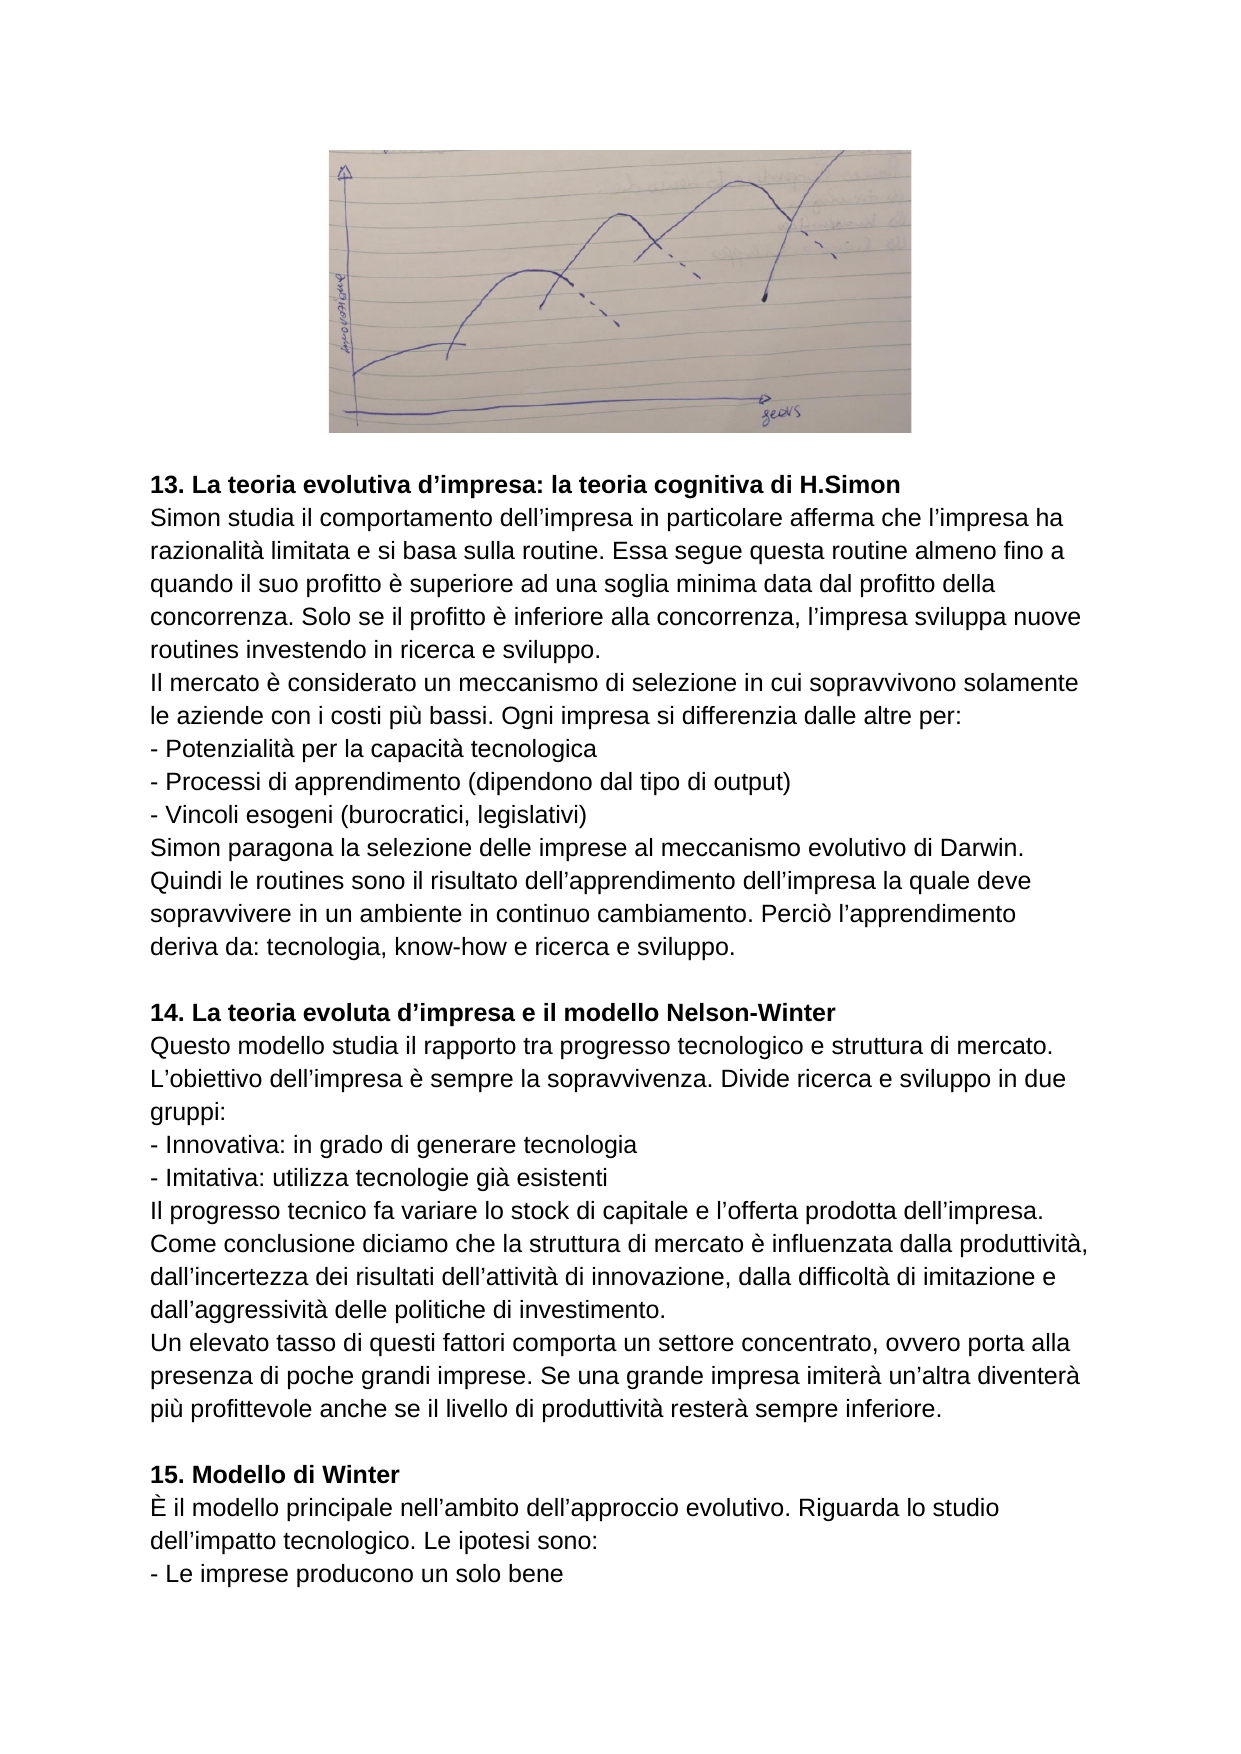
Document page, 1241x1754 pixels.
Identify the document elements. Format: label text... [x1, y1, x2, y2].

text - Innovativa: in grado di generare tecnologia [150, 1130, 1090, 1159]
text Il progresso tecnico fa variare lo stock di capitale e l’offerta prodotta dell’impresa. Come conclusione diciamo che la struttura di mercato è influenzata dalla produttività, dall’incertezza dei risultati dell’attività di innovazione, dalla difficoltà di imitazione e dall’aggressività delle politiche di investimento. [150, 1196, 1090, 1324]
text Questo modello studia il rapporto tra progresso tecnologico e struttura di mercato. L’obiettivo dell’impresa è sempre la sopravvivenza. Divide ricerca e sviluppo in due gruppi: [150, 1031, 1090, 1126]
text Il mercato è considerato un meccanismo di selezione in cui sopravvivono solamente le aziende con i costi più bassi. Ogni impresa si differenzia dalle altre per: [150, 668, 1090, 729]
text Simon studia il comportamento dell’impresa in particolare afferma che l’impresa ha razionalità limitata e si basa sulla routine. Essa segue questa routine almeno fino a quando il suo profitto è superiore ad una soglia minima data dal profitto della concorrenza. Solo se il profitto è inferiore alla concorrenza, l’impresa sviluppa nuove routines investendo in ricerca e sviluppo. [150, 503, 1090, 663]
text - Le imprese producono un solo bene [150, 1559, 1090, 1588]
text 14. La teoria evoluta d’impresa e il modello Nelson-Winter [150, 998, 1090, 1027]
text Simon paragona la selezione delle imprese al meccanismo evolutivo di Darwin. Quindi le routines sono il risultato dell’apprendimento dell’impresa la quale deve sopravvivere in un ambiente in continuo cambiamento. Perciò l’apprendimento deriva da: tecnologia, know-how e ricerca e sviluppo. [150, 833, 1090, 961]
text - Potenzialità per la capacità tecnologica [150, 734, 1090, 762]
text È il modello principale nell’ambito dell’approccio evolutivo. Riguarda lo studio dell’impatto tecnologico. Le ipotesi sono: [150, 1493, 1090, 1555]
text - Imitativa: utilizza tecnologie già esistenti [150, 1163, 1090, 1192]
picture [328, 150, 912, 433]
text Un elevato tasso di questi fattori comporta un settore concentrato, ovvero porta alla presenza di poche grandi imprese. Se una grande impresa imiterà un’altra diventerà più profittevole anche se il livello di produttività resterà sempre inferiore. [150, 1328, 1090, 1423]
text 13. La teoria evolutiva d’impresa: la teoria cognitiva di H.Simon [150, 469, 1090, 498]
text - Vincoli esogeni (burocratici, legislativi) [150, 800, 1090, 828]
text - Processi di apprendimento (dipendono dal tipo di output) [150, 767, 1090, 796]
text 15. Modello di Winter [150, 1460, 1090, 1489]
